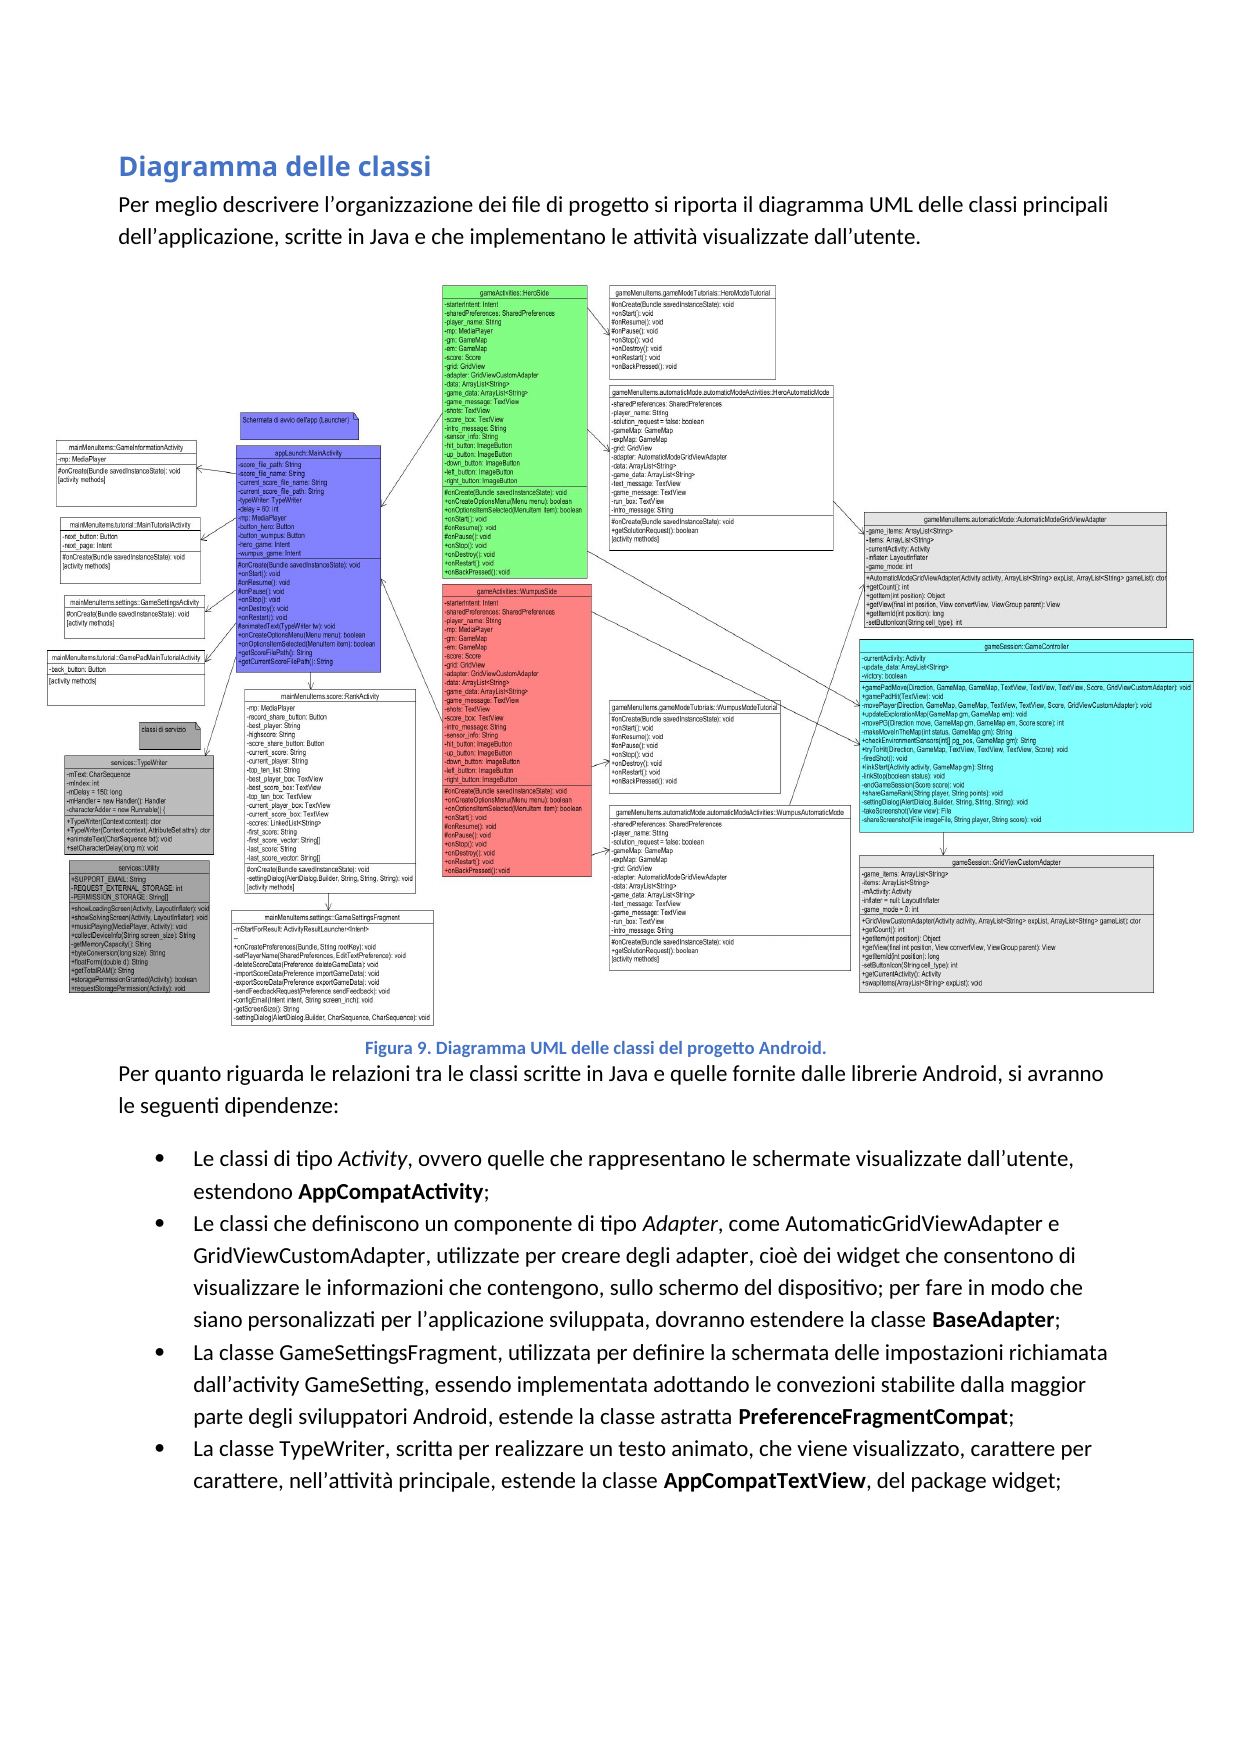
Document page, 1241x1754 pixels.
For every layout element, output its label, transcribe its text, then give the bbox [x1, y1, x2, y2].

text Figura 9. Diagramma UML delle classi del progetto Android. [0, 1036, 1192, 1059]
list Le classi di tipo Activity, ovvero quelle che rappresentano le schermate visualizzate dall’utente, estendono AppCompatActivity; [156, 1144, 1122, 1205]
text Per meglio descrivere l’organizzazione dei file di progetto si riporta il diagramma UML delle classi principali dell’applicazione, scritte in Java e che implementano le attività visualizzate dall’utente. [118, 190, 1122, 250]
list La classe GameSettingsFragment, utilizzata per definire la schermata delle impostazioni richiamata dall’activity GameSetting, essendo implementata adottando le convezioni stabilite dalla maggior parte degli sviluppatori Android, estende la classe astratta PreferenceFragmentCompat; [156, 1338, 1122, 1430]
text Per quanto riguarda le relazioni tra le classi scritte in Java e quelle fornite dalle librerie Android, si avranno le seguenti dipendenze: [118, 1059, 1122, 1119]
list La classe TypeWriter, scritta per realizzare un testo animato, che viene visualizzato, carattere per carattere, nell’attività principale, estende la classe AppCompatTextView, del package widget; [156, 1434, 1122, 1494]
list Le classi che definiscono un componente di tipo Adapter, come AutomaticGridViewAdapter e GridViewCustomAdapter, utilizzate per creare degli adapter, cioè dei widget che consentono di visualizzare le informazioni che contengono, sullo schermo del dispositivo; per fare in modo che siano personalizzati per l’applicazione sviluppata, dovranno estendere la classe BaseAdapter; [156, 1209, 1122, 1333]
subtitle Diagramma delle classi [118, 148, 1122, 184]
